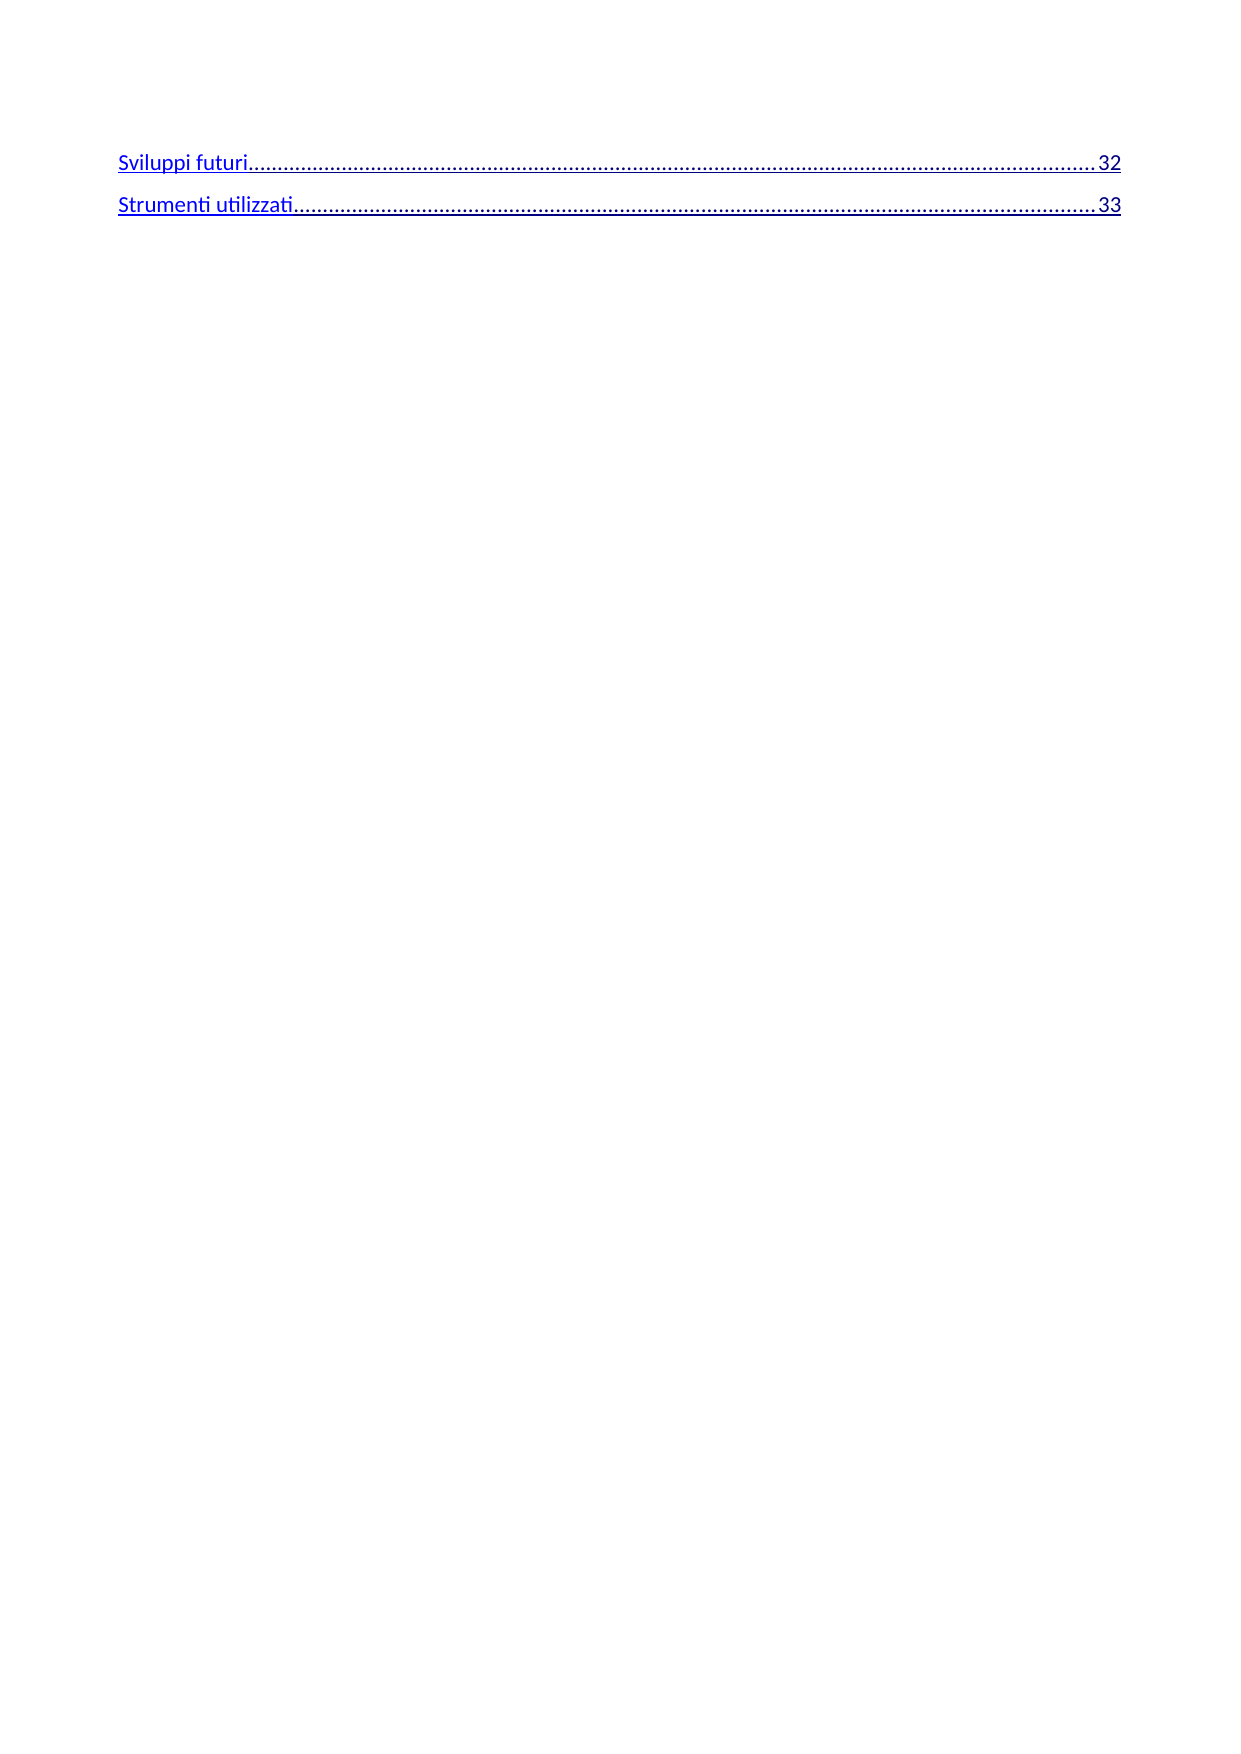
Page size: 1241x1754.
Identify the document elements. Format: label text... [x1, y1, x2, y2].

text Strumenti utilizzati 33 [118, 190, 1122, 218]
text Sviluppi futuri 32 [118, 148, 1122, 176]
